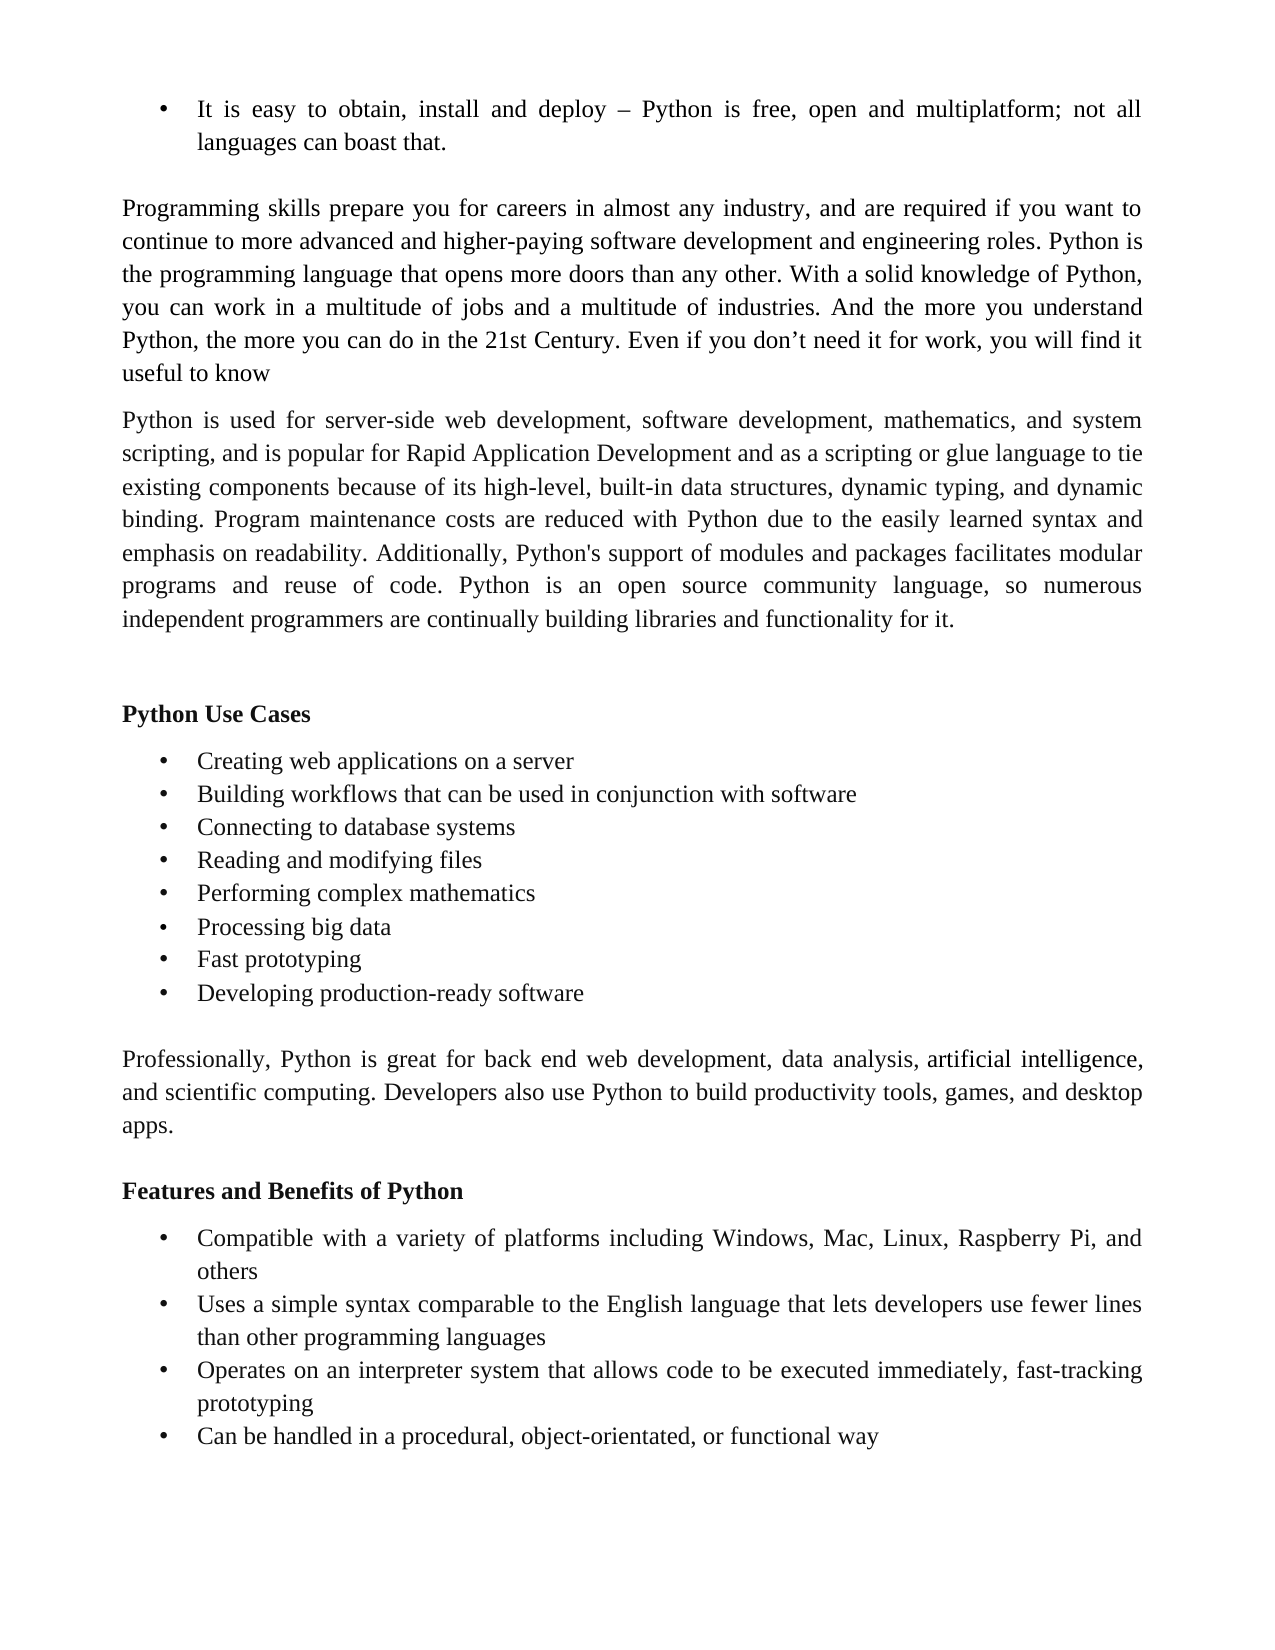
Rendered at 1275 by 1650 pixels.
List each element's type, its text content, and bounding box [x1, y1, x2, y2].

list Connecting to database systems [159, 812, 1144, 841]
list Processing big data [159, 912, 1144, 940]
text Professionally, Python is great for back end web development, data analysis, artificial intelligence, and scientific computing. Developers also use Python to build productivity tools, games, and desktop apps. Features and Benefits of Python [122, 1011, 1144, 1204]
list Fast prototyping [159, 944, 1144, 973]
list Reading and modifying files [159, 846, 1144, 874]
list Performing complex mathematics [159, 878, 1144, 907]
list It is easy to obtain, install and deploy – Python is free, open and multiplatform; not all languages can boast that. [159, 94, 1144, 156]
text Python Use Cases [122, 699, 1144, 728]
list Building workflows that can be used in conjunction with software [159, 779, 1144, 808]
list Can be handled in a procedural, object-orientated, or functional way [159, 1421, 1144, 1450]
text Python is used for server-side web development, software development, mathematics, and system scripting, and is popular for Rapid Application Development and as a scripting or glue language to tie existing components because of its high-level, built-in data structures, dynamic typing, and dynamic binding. Program maintenance costs are reduced with Python due to the easily learned syntax and emphasis on readability. Additionally, Python's support of modules and packages facilitates modular programs and reuse of code. Python is an open source community language, so numerous independent programmers are continually building libraries and functionality for it. [122, 406, 1144, 632]
list Developing production-ready software [159, 978, 1144, 1006]
text Programming skills prepare you for careers in almost any industry, and are required if you want to continue to more advanced and higher-paying software development and engineering roles. Python is the programming language that opens more doors than any other. With a solid knowledge of Python, you can work in a multitude of jobs and a multitude of industries. And the more you understand Python, the more you can do in the 21st Century. Even if you don’t need it for work, you will find it useful to know [122, 193, 1144, 387]
list Uses a simple syntax comparable to the English language that lets developers use fewer lines than other programming languages [159, 1289, 1144, 1351]
list Operates on an interpreter system that allows code to be executed immediately, fast-tracking prototyping [159, 1355, 1144, 1417]
list Creating web applications on a server [159, 746, 1144, 775]
list Compatible with a variety of platforms including Windows, Mac, Linux, Raspberry Pi, and others [159, 1223, 1144, 1285]
